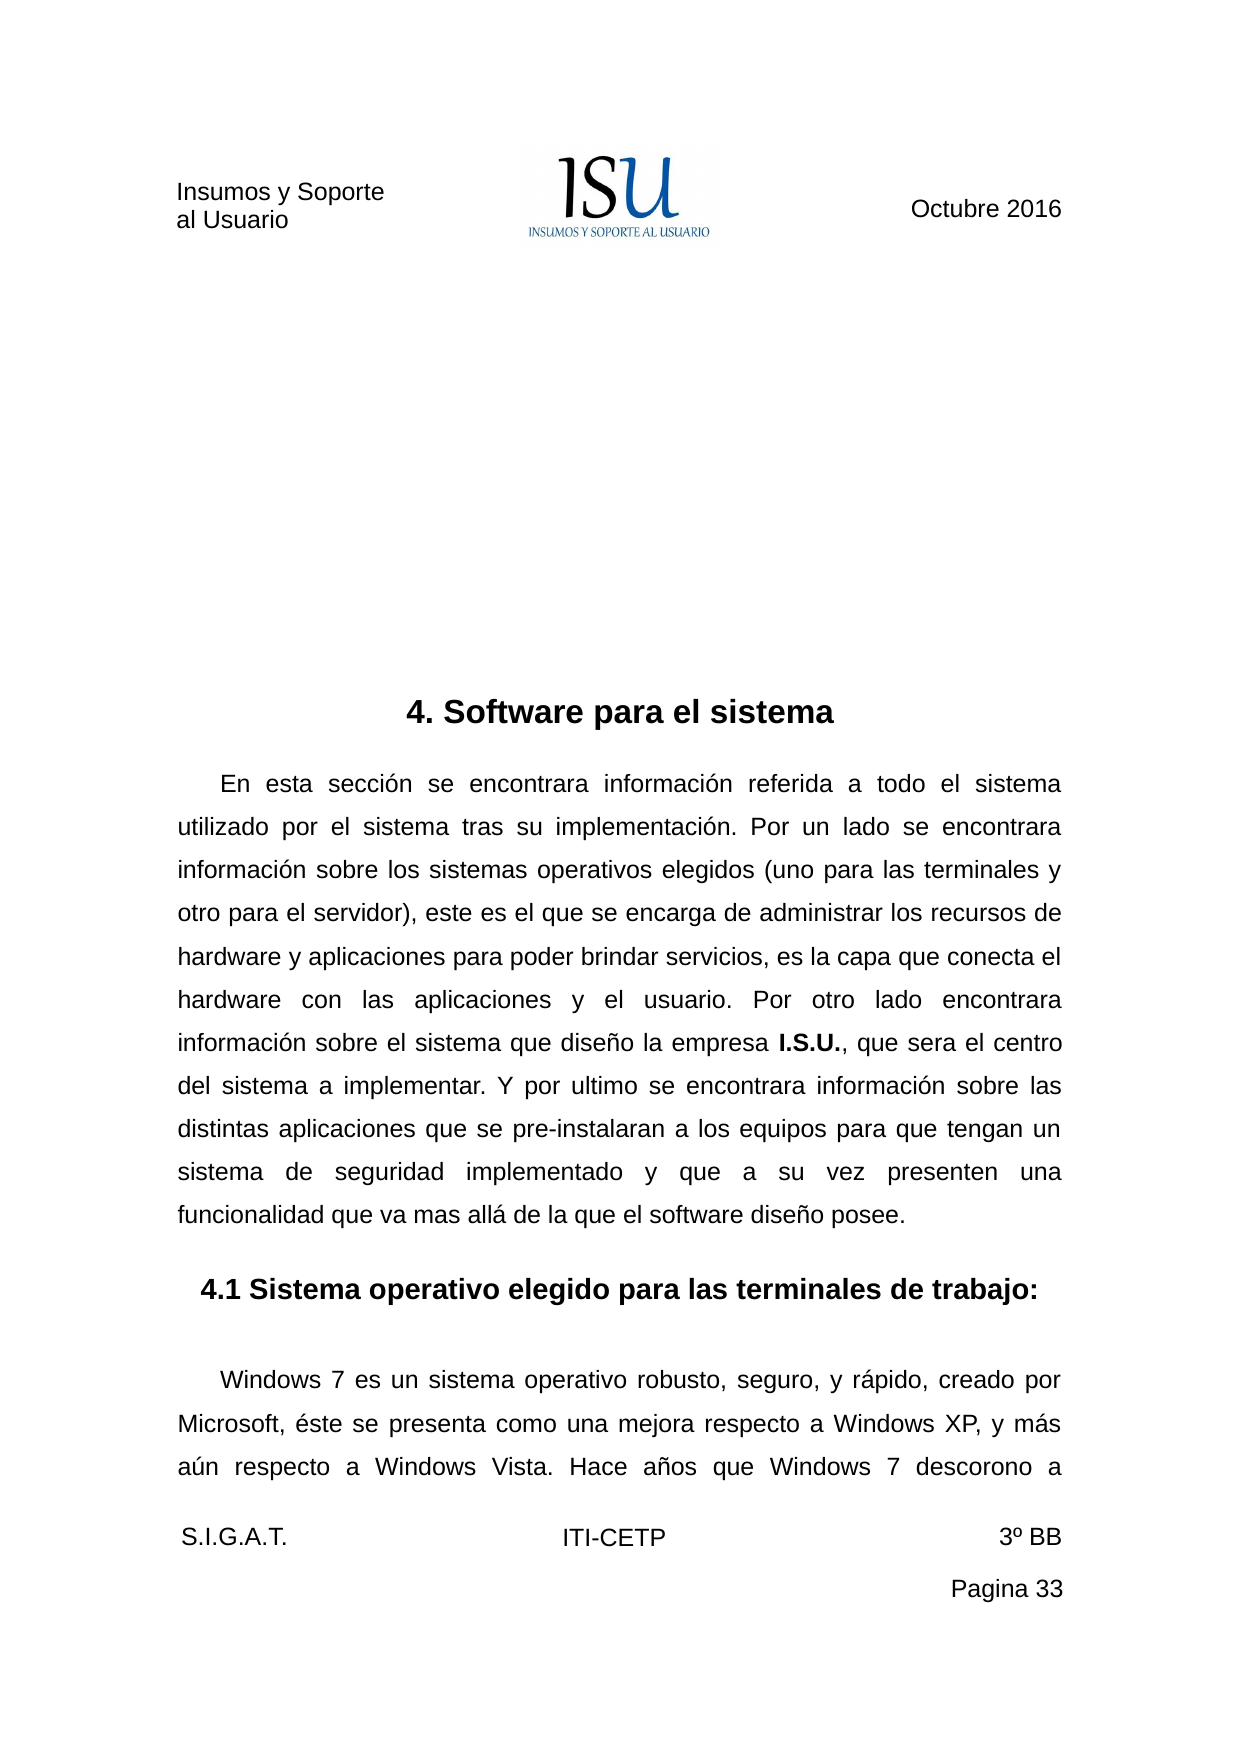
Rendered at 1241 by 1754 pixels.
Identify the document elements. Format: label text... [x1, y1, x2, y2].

text En esta sección se encontrara información referida a todo el sistema utilizado por el sistema tras su implementación. Por un lado se encontrara información sobre los sistemas operativos elegidos (uno para las terminales y otro para el servidor), este es el que se encarga de administrar los recursos de hardware y aplicaciones para poder brindar servicios, es la capa que conecta el hardware con las aplicaciones y el usuario. Por otro lado encontrara información sobre el sistema que diseño la empresa I.S.U., que sera el centro del sistema a implementar. Y por ultimo se encontrara información sobre las distintas aplicaciones que se pre-instalaran a los equipos para que tengan un sistema de seguridad implementado y que a su vez presenten una funcionalidad que va mas allá de la que el software diseño posee. [177, 769, 1063, 1229]
text 4.1 Sistema operativo elegido para las terminales de trabajo: [177, 1272, 1063, 1306]
picture [517, 138, 723, 252]
text 4. Software para el sistema [177, 692, 1063, 731]
text Windows 7 es un sistema operativo robusto, seguro, y rápido, creado por Microsoft, éste se presenta como una mejora respecto a Windows XP, y más aún respecto a Windows Vista. Hace años que Windows 7 descorono a [177, 1366, 1063, 1481]
